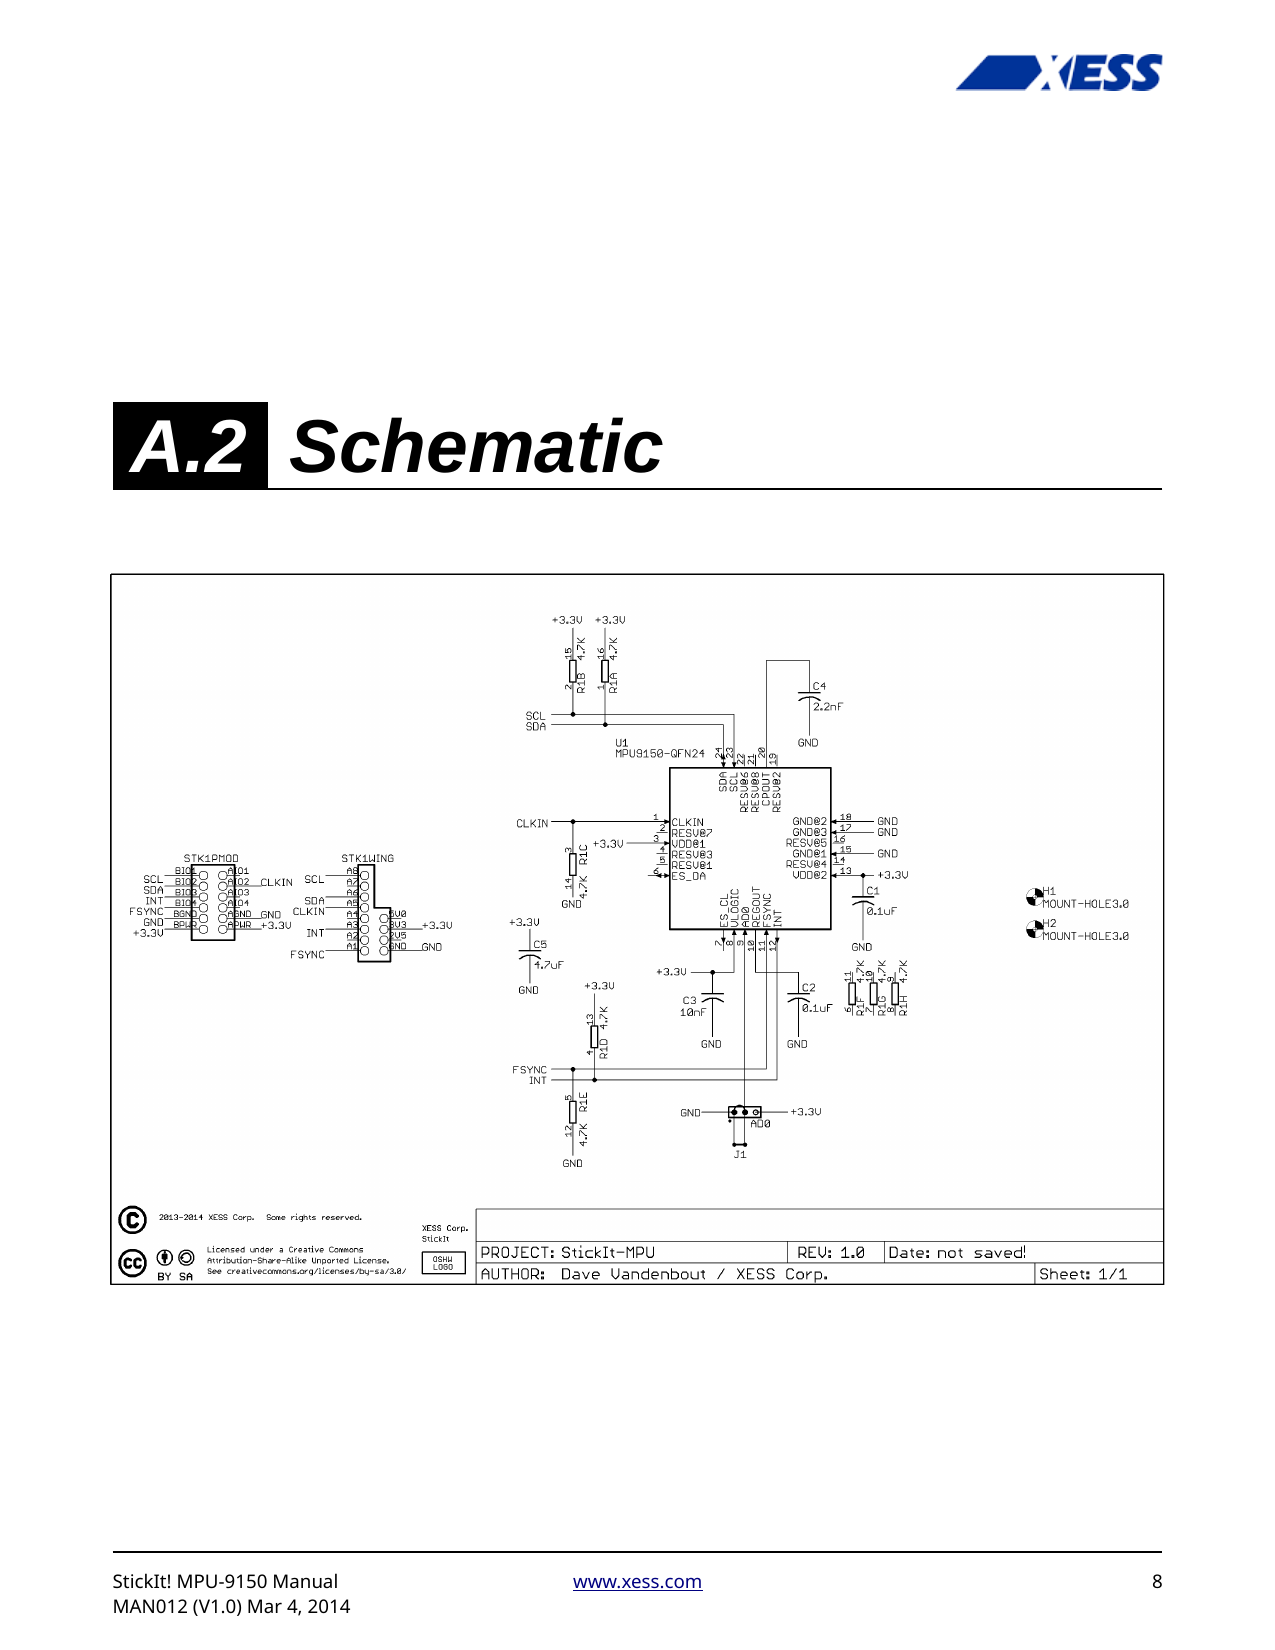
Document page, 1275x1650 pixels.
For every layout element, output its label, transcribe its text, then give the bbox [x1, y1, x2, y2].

picture [955, 54, 1163, 91]
subtitle Schematic [268, 402, 1162, 488]
picture [110, 573, 1165, 1286]
